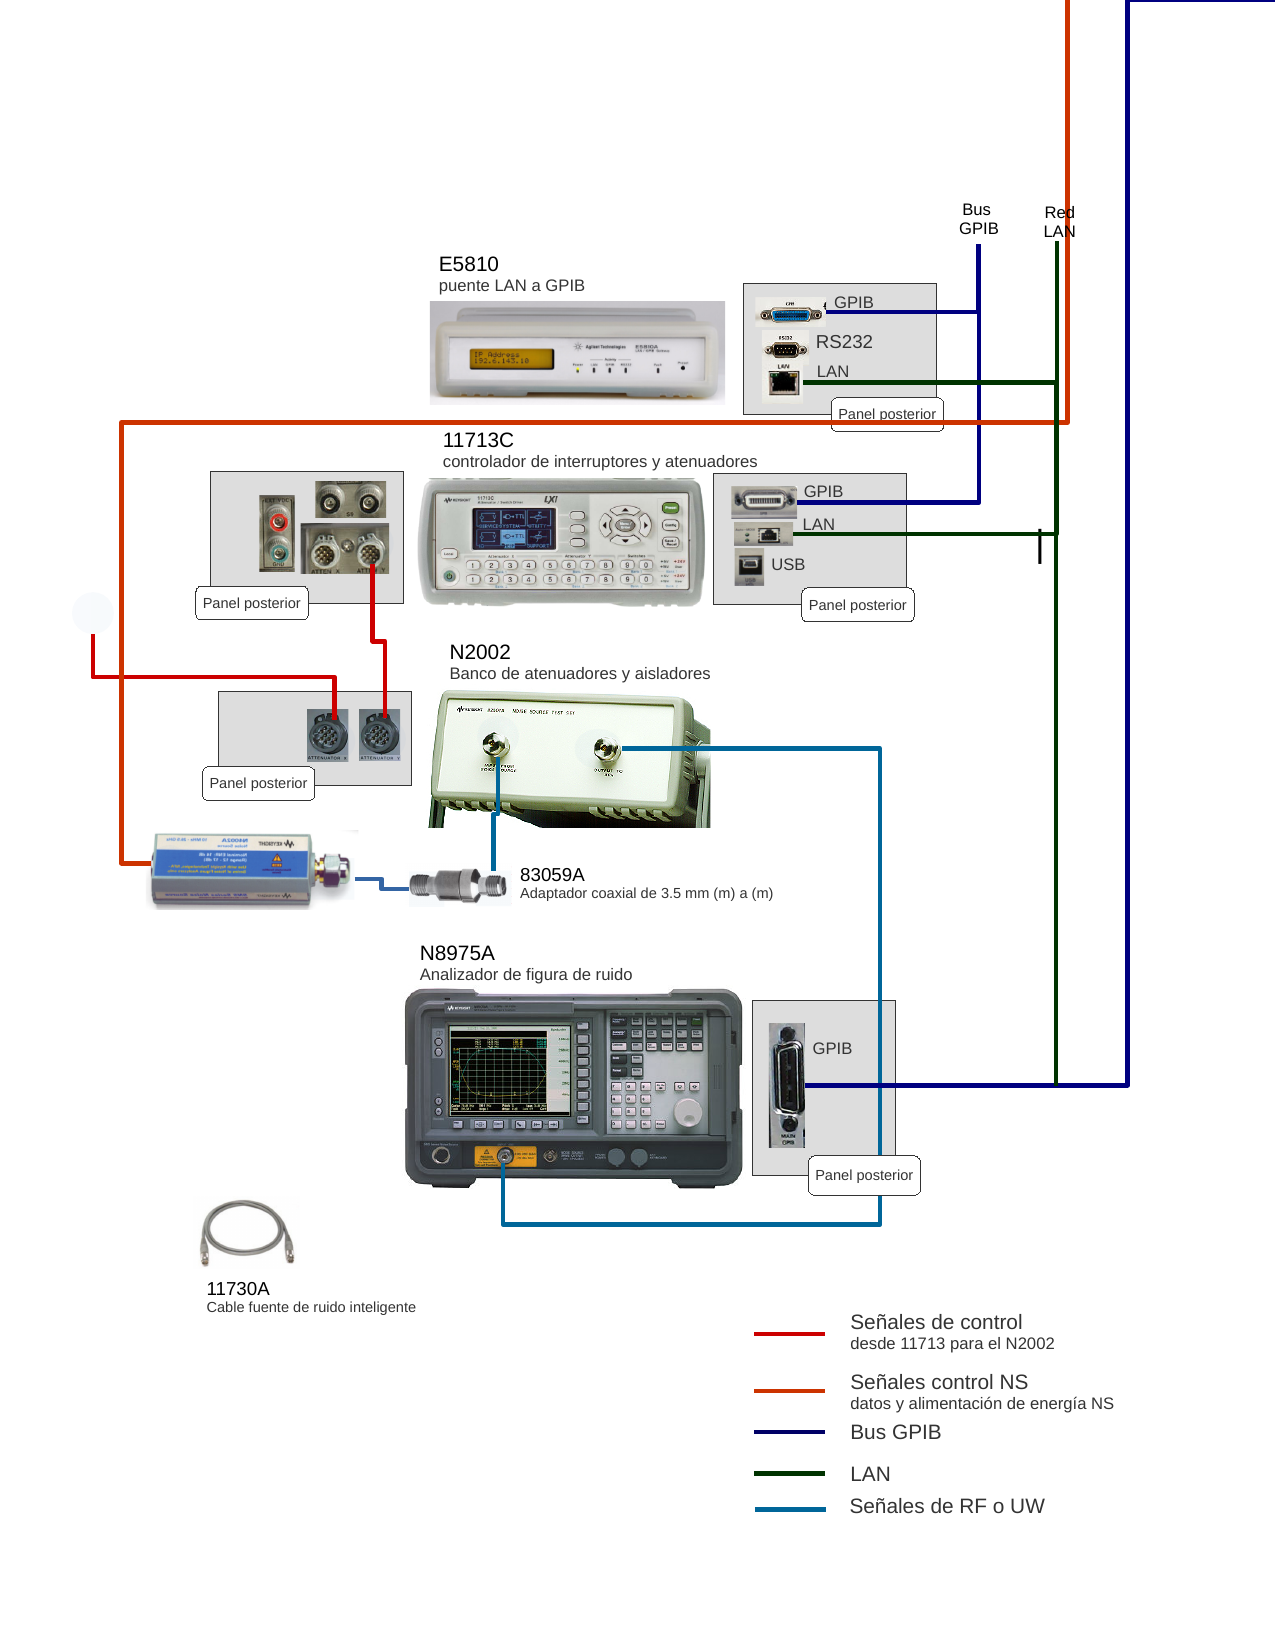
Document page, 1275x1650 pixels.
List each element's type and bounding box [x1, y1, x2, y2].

picture [534, 478, 709, 613]
picture [415, 678, 677, 828]
picture [405, 863, 512, 882]
picture [734, 548, 749, 586]
picture [768, 1023, 805, 1148]
picture [300, 523, 340, 574]
picture [760, 297, 810, 327]
picture [734, 522, 774, 546]
picture [265, 495, 288, 572]
picture [761, 330, 793, 404]
picture [743, 486, 797, 519]
picture [359, 709, 401, 761]
picture [395, 981, 751, 1189]
picture [307, 709, 349, 762]
picture [315, 481, 356, 518]
picture [429, 301, 691, 405]
picture [145, 830, 264, 910]
picture [193, 1196, 296, 1269]
